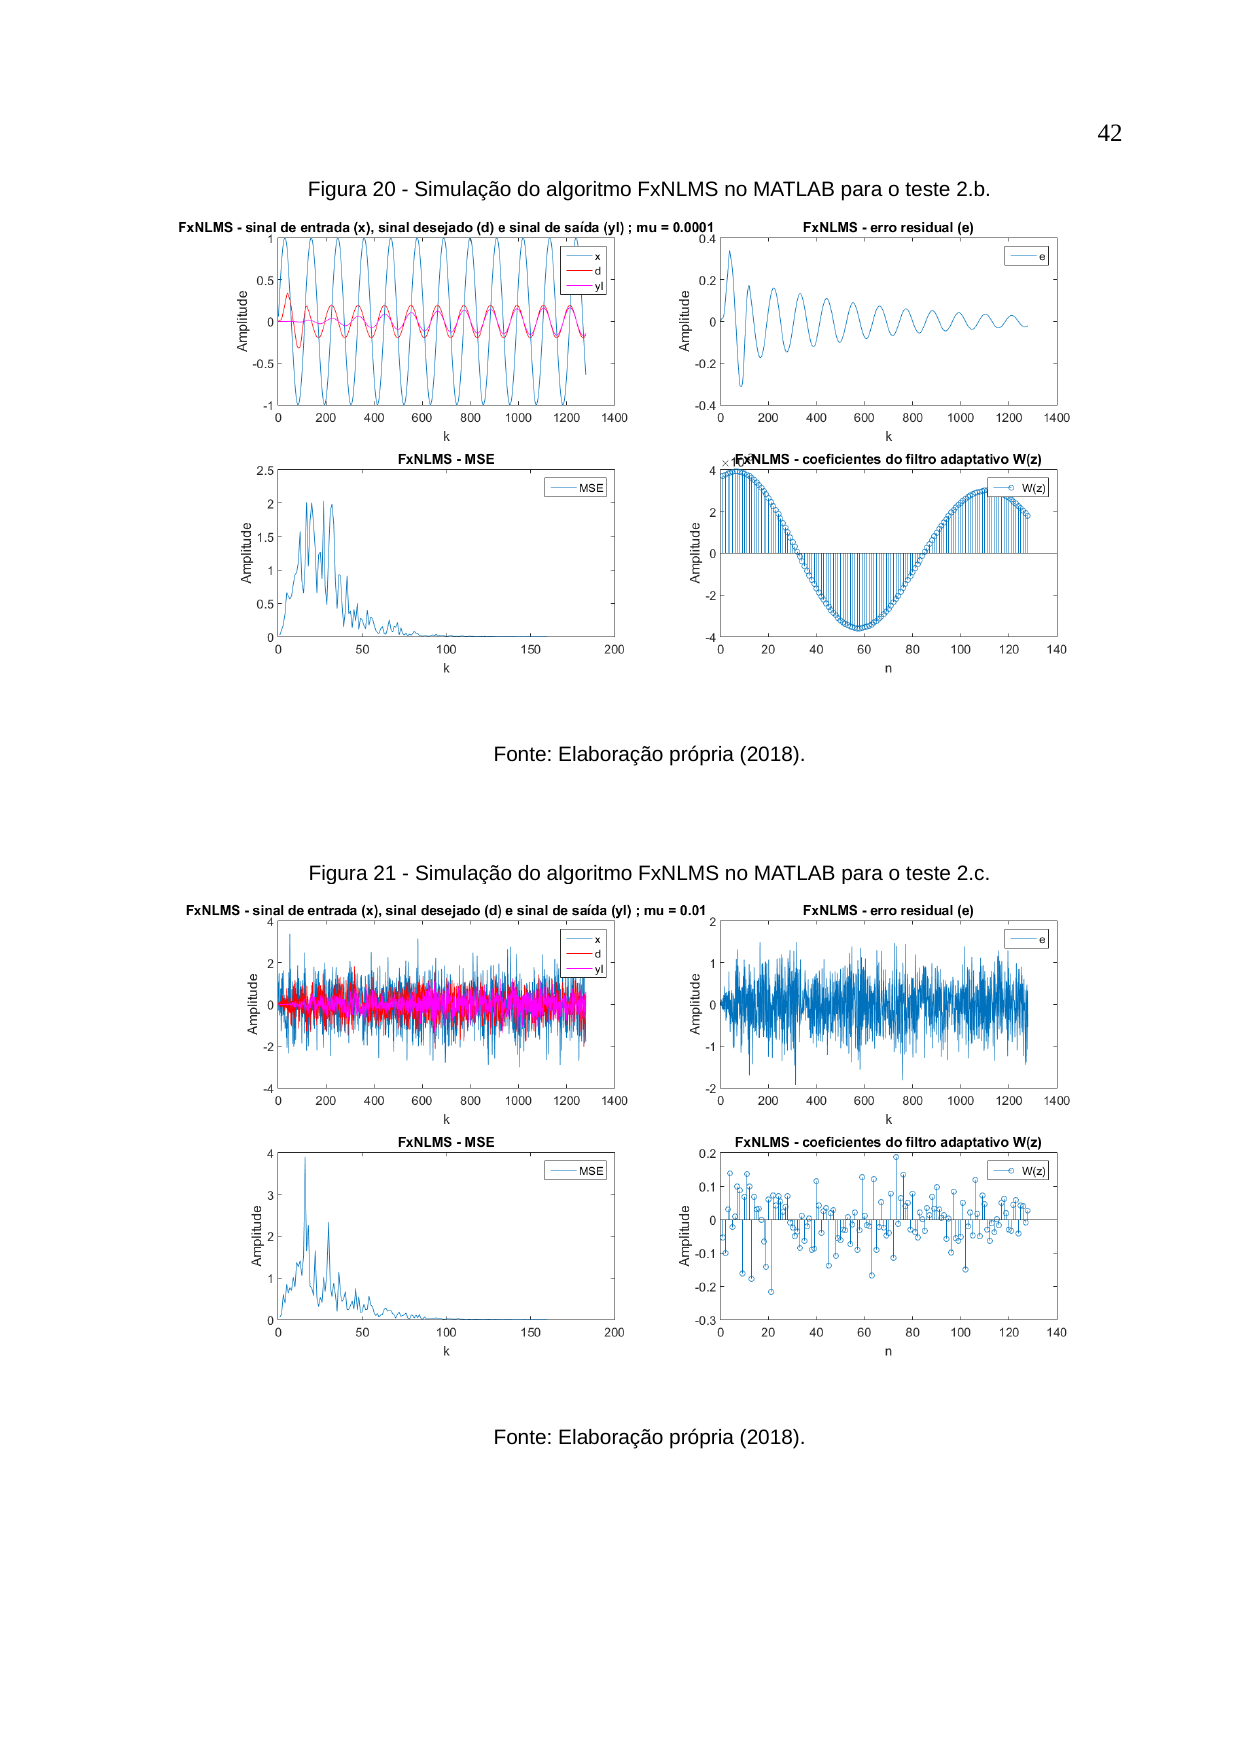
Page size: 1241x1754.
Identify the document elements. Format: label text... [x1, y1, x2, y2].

table_header Simulação do algoritmo FxNLMS no MATLAB para o teste 2.b. [177, 177, 1122, 201]
table_cell Fonte: Elaboração própria (2018). [177, 1413, 1122, 1508]
table_header Simulação do algoritmo FxNLMS no MATLAB para o teste 2.c. [177, 861, 1122, 884]
table_cell Fonte: Elaboração própria (2018). [177, 730, 1122, 825]
table_cell [177, 1373, 1122, 1413]
picture [147, 884, 1152, 1373]
table_cell [177, 690, 1122, 730]
picture [147, 201, 1152, 690]
